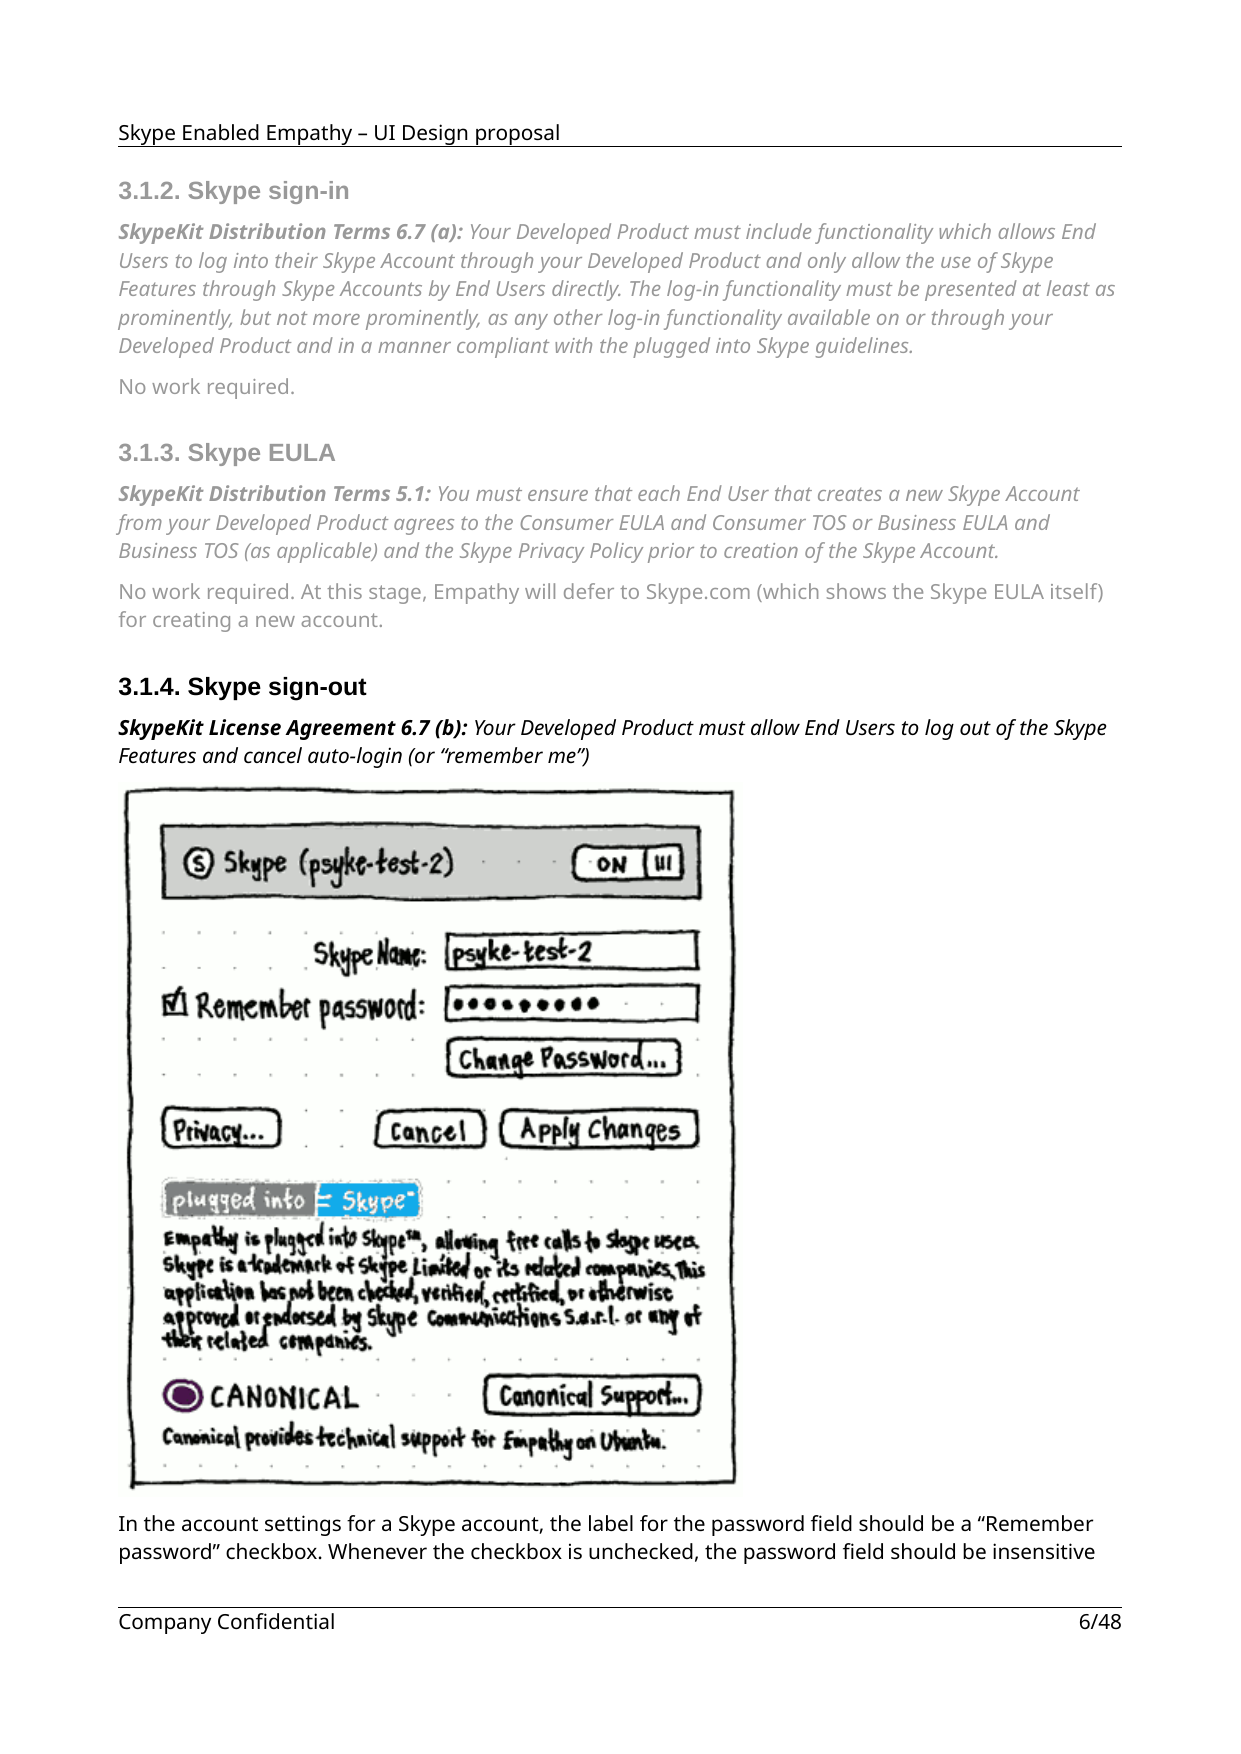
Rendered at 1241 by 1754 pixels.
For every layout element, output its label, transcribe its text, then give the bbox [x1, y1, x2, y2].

picture [118, 782, 744, 1497]
text SkypeKit Distribution Terms 5.1: You must ensure that each End User that creates a new Skype Account from your Developed Product agrees to the Consumer EULA and Consumer TOS or Business EULA and Business TOS (as applicable) and the Skype Privacy Policy prior to creation of the Skype Account. [118, 479, 1122, 564]
text No work required. [118, 372, 1122, 401]
text No work required. At this stage, Empathy will defer to Skype.com (which shows the Skype EULA itself) for creating a new account. [118, 577, 1122, 634]
text SkypeKit License Agreement 6.7 (b): Your Developed Product must allow End Users to log out of the Skype Features and cancel auto-login (or “remember me”) [118, 713, 1122, 769]
subtitle 3.1.2. Skype sign-in [118, 176, 1122, 205]
text In the account settings for a Skype account, the label for the password field should be a “Remember password” checkbox. Whenever the checkbox is unchecked, the password field should be insensitive [118, 1509, 1122, 1566]
subtitle 3.1.4. Skype sign-out [118, 671, 1122, 700]
subtitle 3.1.3. Skype EULA [118, 438, 1122, 467]
text SkypeKit Distribution Terms 6.7 (a): Your Developed Product must include functionality which allows End Users to log into their Skype Account through your Developed Product and only allow the use of Skype Features through Skype Accounts by End Users directly. The log-in functionality must be presented at least as prominently, but not more prominently, as any other log-in functionality available on or through your Developed Product and in a manner compliant with the plugged into Skype guidelines. [118, 217, 1122, 359]
